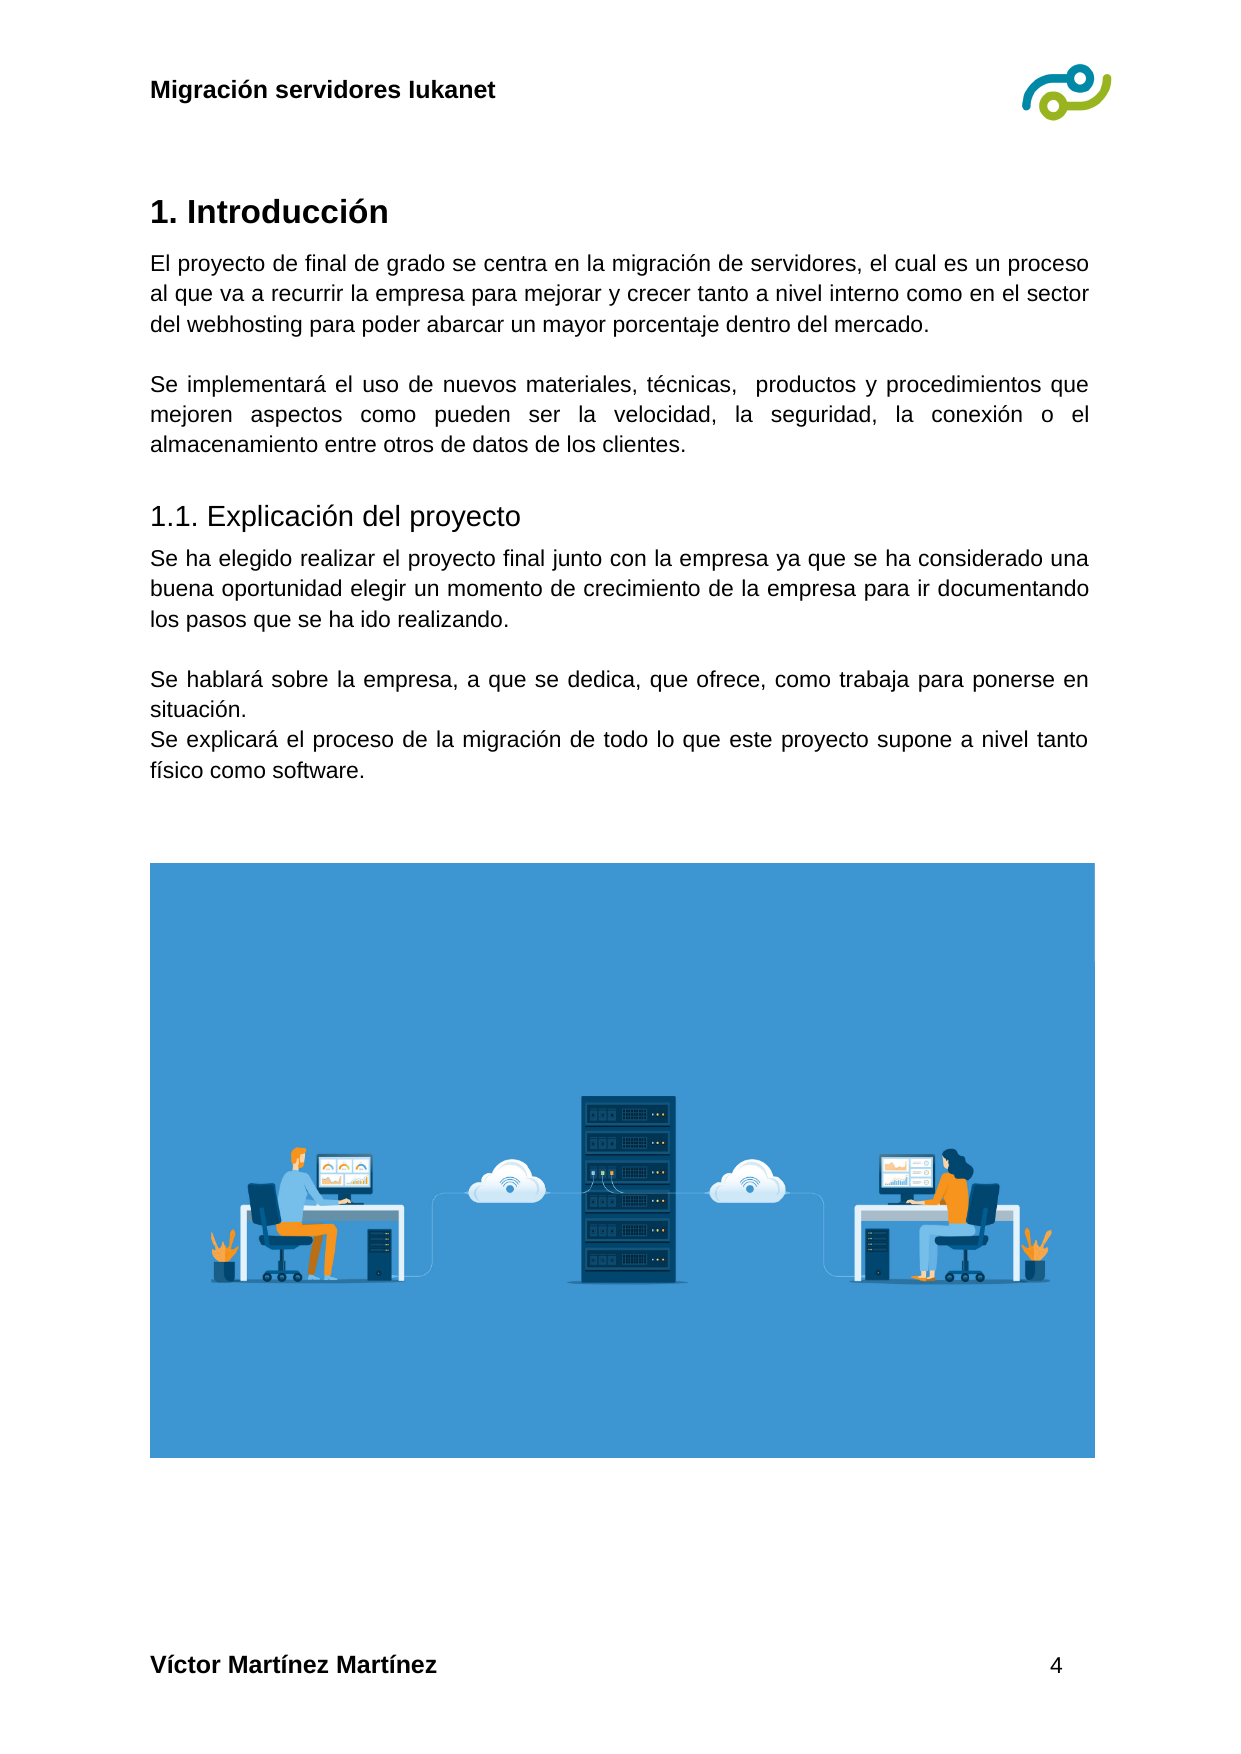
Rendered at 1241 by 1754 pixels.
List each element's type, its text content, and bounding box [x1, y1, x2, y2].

picture [1018, 59, 1034, 122]
text Se implementará el uso de nuevos materiales, técnicas, productos y procedimientos que mejoren aspectos como pueden ser la velocidad, la seguridad, la conexión o el almacenamiento entre otros de datos de los clientes. [150, 371, 1090, 458]
picture [150, 863, 1095, 1460]
text Se ha elegido realizar el proyecto final junto con la empresa ya que se ha considerado una buena oportunidad elegir un momento de crecimiento de la empresa para ir documentando los pasos que se ha ido realizando. [150, 545, 1090, 632]
text El proyecto de final de grado se centra en la migración de servidores, el cual es un proceso al que va a recurrir la empresa para mejorar y crecer tanto a nivel interno como en el sector del webhosting para poder abarcar un mayor porcentaje dentro del mercado. [150, 250, 1090, 337]
subtitle 1. Introducción [150, 192, 1090, 230]
subtitle 1.1. Explicación del proyecto [150, 499, 1090, 533]
text Se explicará el proceso de la migración de todo lo que este proyecto supone a nivel tanto físico como software. [150, 726, 1090, 783]
text Se hablará sobre la empresa, a que se dedica, que ofrece, como trabaja para ponerse en situación. [150, 666, 1090, 723]
